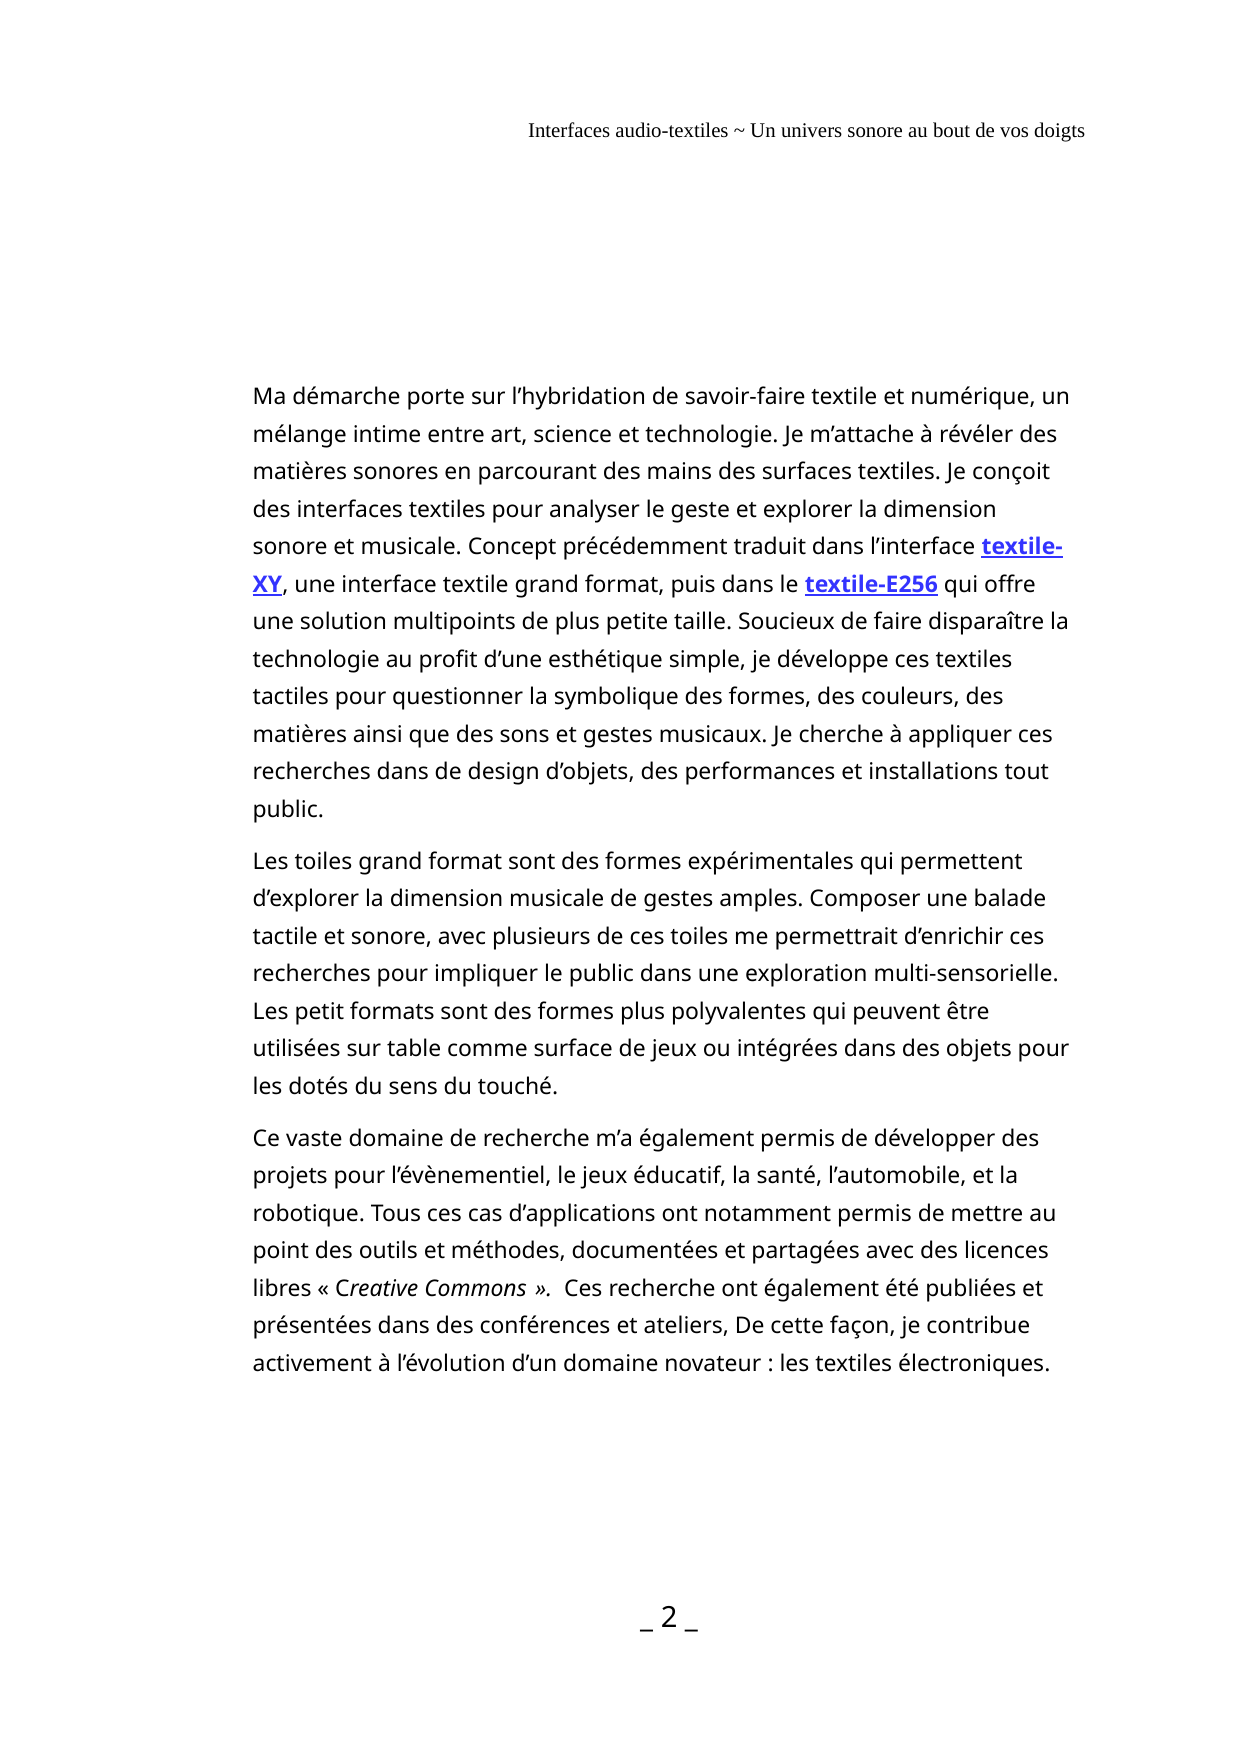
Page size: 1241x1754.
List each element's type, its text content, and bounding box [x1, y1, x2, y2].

text Ce vaste domaine de recherche m’a également permis de développer des projets pour l’évènementiel, le jeux éducatif, la santé, l’automobile, et la robotique. Tous ces cas d’applications ont notamment permis de mettre au point des outils et méthodes, documentées et partagées avec des licences libres « Creative Commons ». Ces recherche ont également été publiées et présentées dans des conférences et ateliers, De cette façon, je contribue activement à l’évolution d’un domaine novateur : les textiles électroniques. [252, 1122, 1073, 1378]
text Les toiles grand format sont des formes expérimentales qui permettent d’explorer la dimension musicale de gestes amples. Composer une balade tactile et sonore, avec plusieurs de ces toiles me permettrait d’enrichir ces recherches pour impliquer le public dans une exploration multi-sensorielle. Les petit formats sont des formes plus polyvalentes qui peuvent être utilisées sur table comme surface de jeux ou intégrées dans des objets pour les dotés du sens du touché. [252, 844, 1073, 1101]
text Ma démarche porte sur l’hybridation de savoir-faire textile et numérique, un mélange intime entre art, science et technologie. Je m’attache à révéler des matières sonores en parcourant des mains des surfaces textiles. Je conçoit des interfaces textiles pour analyser le geste et explorer la dimension sonore et musicale. Concept précédemment traduit dans l’interface textile-XY, une interface textile grand format, puis dans le textile-E256 qui offre une solution multipoints de plus petite taille. Soucieux de faire disparaître la technologie au profit d’une esthétique simple, je développe ces textiles tactiles pour questionner la symbolique des formes, des couleurs, des matières ainsi que des sons et gestes musicaux. Je cherche à appliquer ces recherches dans de design d’objets, des performances et installations tout public. [252, 380, 1073, 824]
